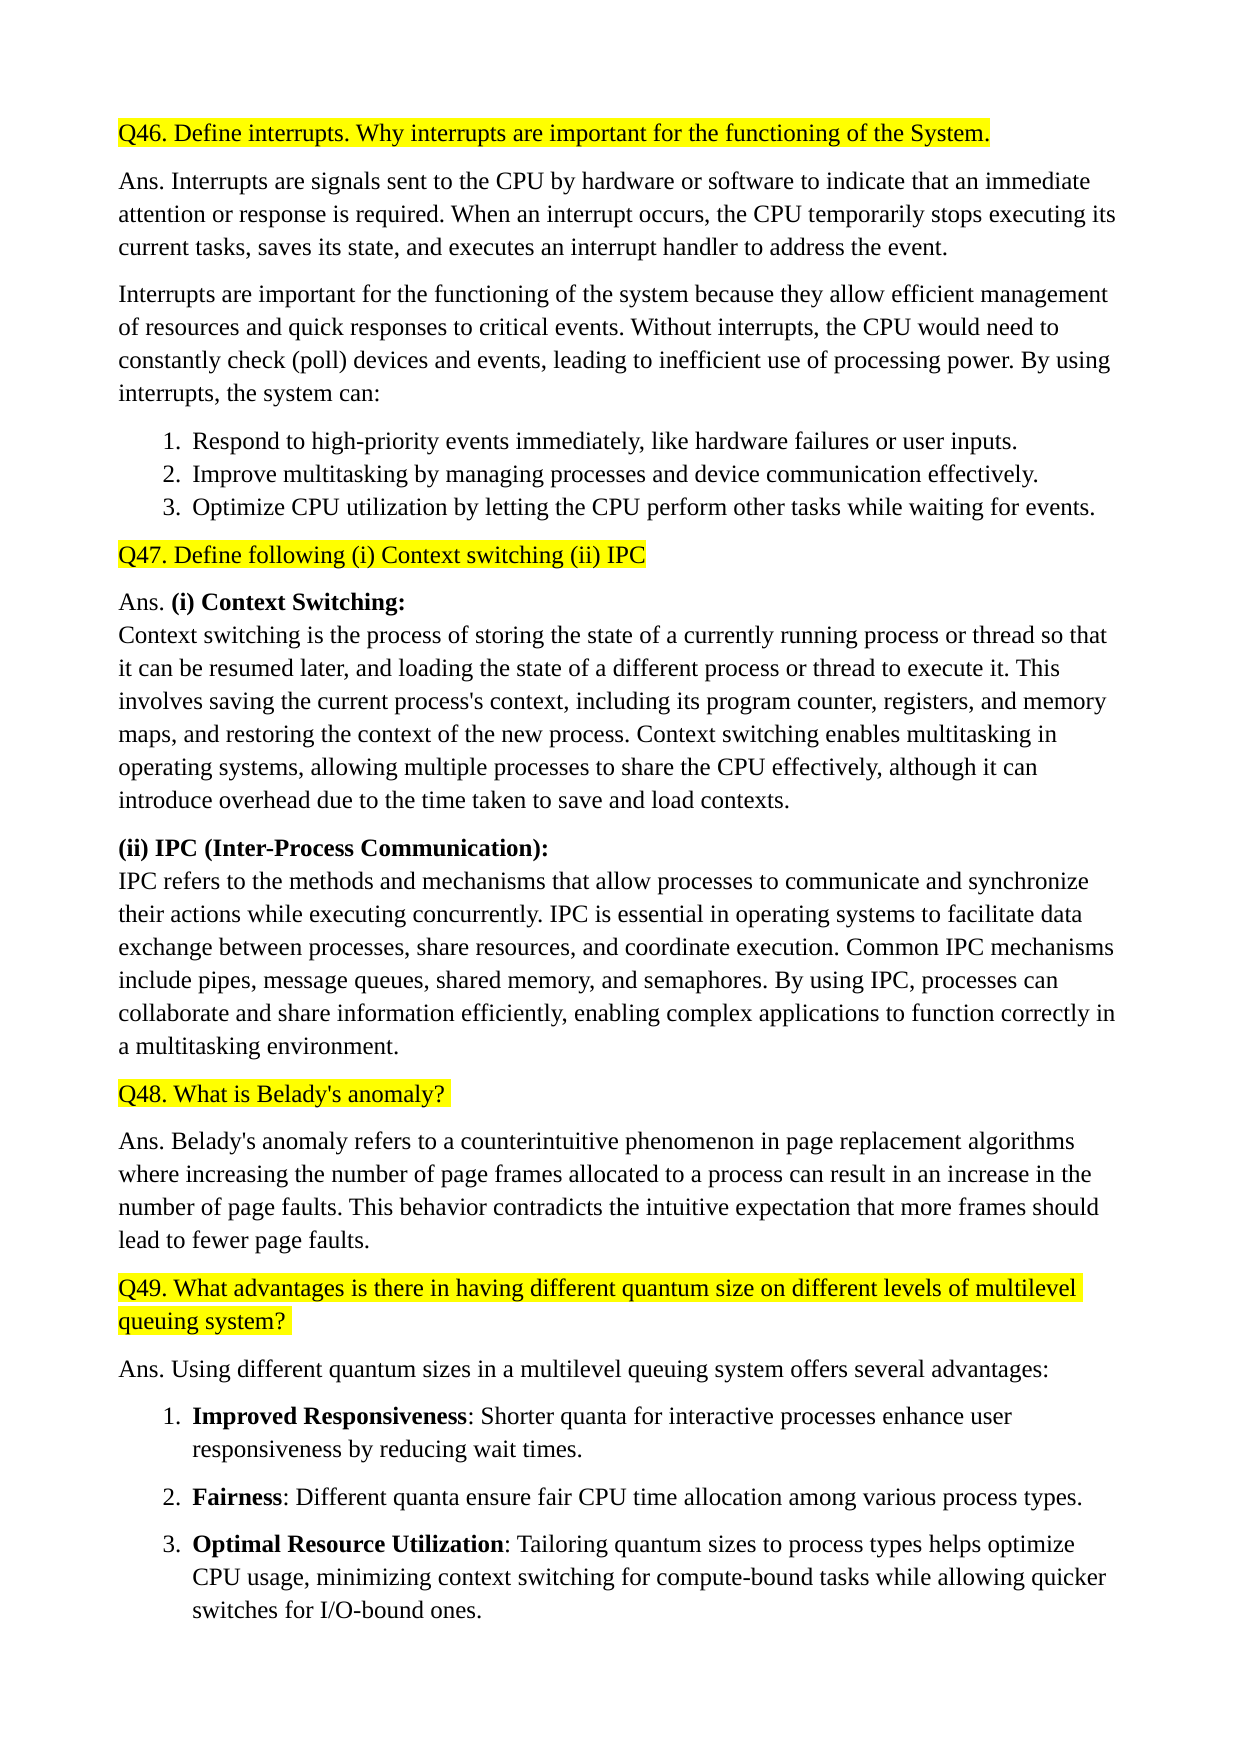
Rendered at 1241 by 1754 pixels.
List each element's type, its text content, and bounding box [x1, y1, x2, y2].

list Respond to high-priority events immediately, like hardware failures or user inputs. [162, 426, 1122, 455]
text Ans. Interrupts are signals sent to the CPU by hardware or software to indicate that an immediate attention or response is required. When an interrupt occurs, the CPU temporarily stops executing its current tasks, saves its state, and executes an interrupt handler to address the event. [118, 166, 1122, 261]
text Q48. What is Belady's anomaly? [118, 1079, 1122, 1107]
list Fairness: Different quanta ensure fair CPU time allocation among various process types. [162, 1482, 1122, 1511]
text Q46. Define interrupts. Why interrupts are important for the functioning of the System. [118, 118, 1122, 147]
text (ii) IPC (Inter-Process Communication): IPC refers to the methods and mechanisms that allow processes to communicate and synchronize their actions while executing concurrently. IPC is essential in operating systems to facilitate data exchange between processes, share resources, and coordinate execution. Common IPC mechanisms include pipes, message queues, shared memory, and semaphores. By using IPC, processes can collaborate and share information efficiently, enabling complex applications to function correctly in a multitasking environment. [118, 833, 1122, 1060]
list Improve multitasking by managing processes and device communication effectively. [162, 459, 1122, 488]
text Ans. (i) Context Switching: Context switching is the process of storing the state of a currently running process or thread so that it can be resumed later, and loading the state of a different process or thread to execute it. This involves saving the current process's context, including its program counter, registers, and memory maps, and restoring the context of the new process. Context switching enables multitasking in operating systems, allowing multiple processes to share the CPU effectively, although it can introduce overhead due to the time taken to save and load contexts. [118, 587, 1122, 814]
text Q49. What advantages is there in having different quantum size on different levels of multilevel queuing system? [118, 1273, 1122, 1335]
list Improved Responsiveness: Shorter quanta for interactive processes enhance user responsiveness by reducing wait times. [162, 1401, 1122, 1463]
text Interrupts are important for the functioning of the system because they allow efficient management of resources and quick responses to critical events. Without interrupts, the CPU would need to constantly check (poll) devices and events, leading to inefficient use of processing power. By using interrupts, the system can: [118, 279, 1122, 407]
text Ans. Belady's anomaly refers to a counterintuitive phenomenon in page replacement algorithms where increasing the number of page frames allocated to a process can result in an increase in the number of page faults. This behavior contradicts the intuitive expectation that more frames should lead to fewer page faults. [118, 1126, 1122, 1254]
list Optimize CPU utilization by letting the CPU perform other tasks while waiting for events. [162, 492, 1122, 521]
text Ans. Using different quantum sizes in a multilevel queuing system offers several advantages: [118, 1354, 1122, 1382]
text Q47. Define following (i) Context switching (ii) IPC [118, 540, 1122, 568]
list Optimal Resource Utilization: Tailoring quantum sizes to process types helps optimize CPU usage, minimizing context switching for compute-bound tasks while allowing quicker switches for I/O-bound ones. [162, 1529, 1122, 1624]
